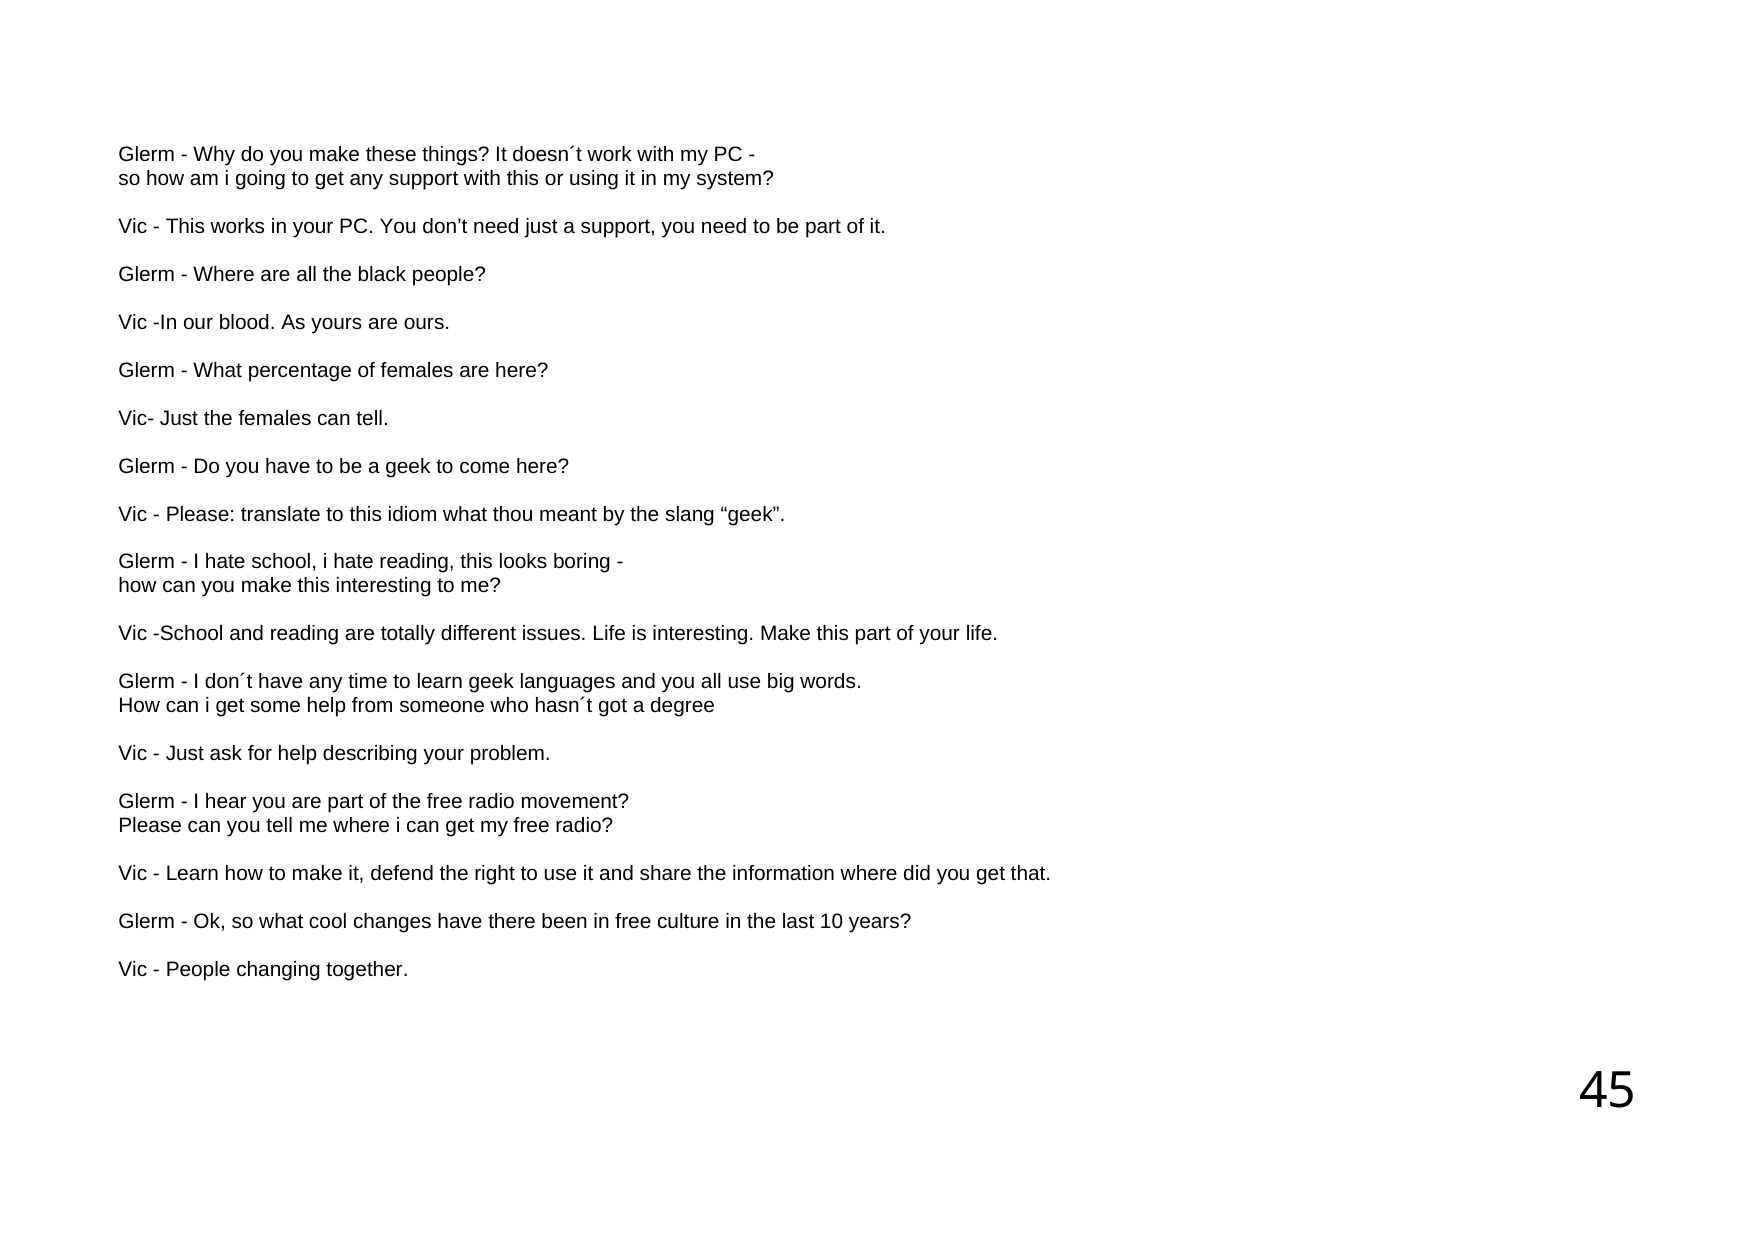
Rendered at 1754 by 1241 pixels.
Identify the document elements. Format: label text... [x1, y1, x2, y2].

text so how am i going to get any support with this or using it in my system? [118, 166, 1636, 190]
text Vic - This works in your PC. You don’t need just a support, you need to be part of it. [118, 214, 1636, 238]
text Vic - People changing together. [118, 957, 1636, 981]
text Glerm - Ok, so what cool changes have there been in free culture in the last 10 years? [118, 909, 1636, 933]
text Glerm - Why do you make these things? It doesn´t work with my PC - [118, 142, 1636, 166]
text Vic -School and reading are totally different issues. Life is interesting. Make this part of your life. [118, 621, 1636, 645]
text Glerm - Where are all the black people? [118, 262, 1636, 286]
text How can i get some help from someone who hasn´t got a degree [118, 693, 1636, 717]
text Vic -In our blood. As yours are ours. [118, 310, 1636, 334]
text Vic - Learn how to make it, defend the right to use it and share the information where did you get that. [118, 861, 1636, 885]
text Glerm - I hate school, i hate reading, this looks boring - [118, 549, 1636, 573]
text Glerm - What percentage of females are here? [118, 358, 1636, 382]
text Please can you tell me where i can get my free radio? [118, 813, 1636, 837]
text Glerm - I hear you are part of the free radio movement? [118, 789, 1636, 813]
text Vic - Please: translate to this idiom what thou meant by the slang “geek”. [118, 501, 1636, 525]
text Glerm - Do you have to be a geek to come here? [118, 453, 1636, 477]
text how can you make this interesting to me? [118, 573, 1636, 597]
text Vic - Just ask for help describing your problem. [118, 741, 1636, 765]
text Vic- Just the females can tell. [118, 406, 1636, 429]
text Glerm - I don´t have any time to learn geek languages and you all use big words. [118, 669, 1636, 693]
